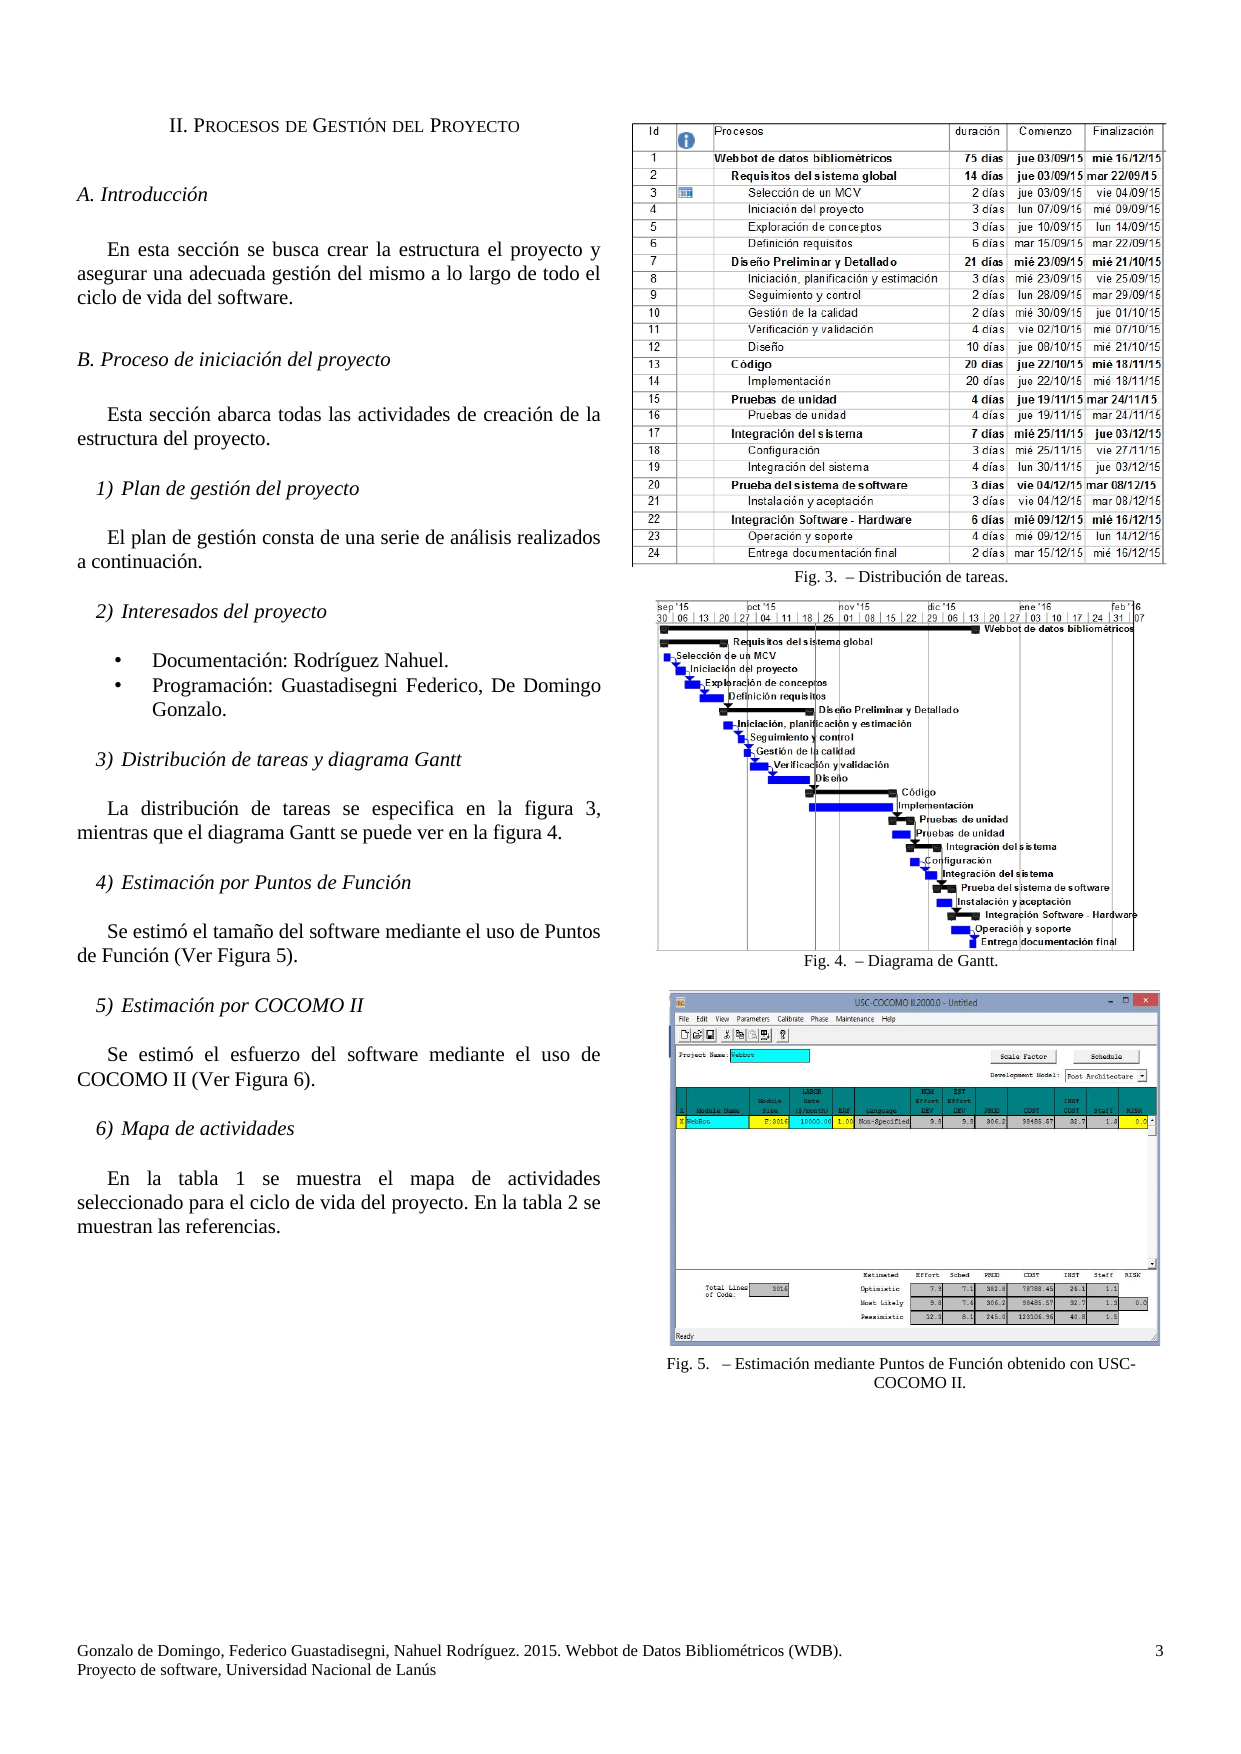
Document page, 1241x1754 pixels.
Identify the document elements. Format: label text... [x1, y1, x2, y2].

picture [655, 596, 1147, 951]
subtitle Mapa de actividades [77, 1116, 601, 1141]
subtitle Introducción [77, 182, 601, 206]
text Se estimó el tamaño del software mediante el uso de Puntos de Función (Ver Figura 5). [77, 919, 601, 967]
list – Diagrama de Gantt. [639, 615, 1163, 970]
subtitle Procesos de Gestión del Proyecto [77, 112, 601, 137]
subtitle Distribución de tareas y diagrama Gantt [77, 746, 601, 771]
list – Estimación mediante Puntos de Función obtenido con USC-COCOMO II. [639, 1354, 1163, 1392]
subtitle Estimación por Puntos de Función [77, 869, 601, 894]
text La distribución de tareas se especifica en la figura 3, mientras que el diagrama Gantt se puede ver en la figura 4. [77, 796, 601, 844]
text Se estimó el esfuerzo del software mediante el uso de COCOMO II (Ver Figura 6). [77, 1042, 601, 1091]
list – Distribución de tareas. [639, 567, 1163, 586]
picture [668, 990, 1161, 1346]
subtitle Interesados del proyecto [77, 599, 601, 624]
picture [628, 119, 1167, 567]
text En la tabla 1 se muestra el mapa de actividades seleccionado para el ciclo de vida del proyecto. En la tabla 2 se muestran las referencias. [77, 1166, 601, 1238]
text Esta sección abarca todas las actividades de creación de la estructura del proyecto. [77, 402, 601, 450]
subtitle Plan de gestión del proyecto [77, 476, 601, 501]
list [639, 112, 1163, 119]
subtitle Estimación por COCOMO II [77, 993, 601, 1018]
subtitle Proceso de iniciación del proyecto [77, 347, 601, 371]
list Documentación: Rodríguez Nahuel. [114, 648, 601, 672]
text El plan de gestión consta de una serie de análisis realizados a continuación. [77, 525, 601, 573]
text En esta sección se busca crear la estructura el proyecto y asegurar una adecuada gestión del mismo a lo largo de todo el ciclo de vida del software. [77, 237, 601, 309]
list Programación: Guastadisegni Federico, De Domingo Gonzalo. [114, 673, 601, 721]
